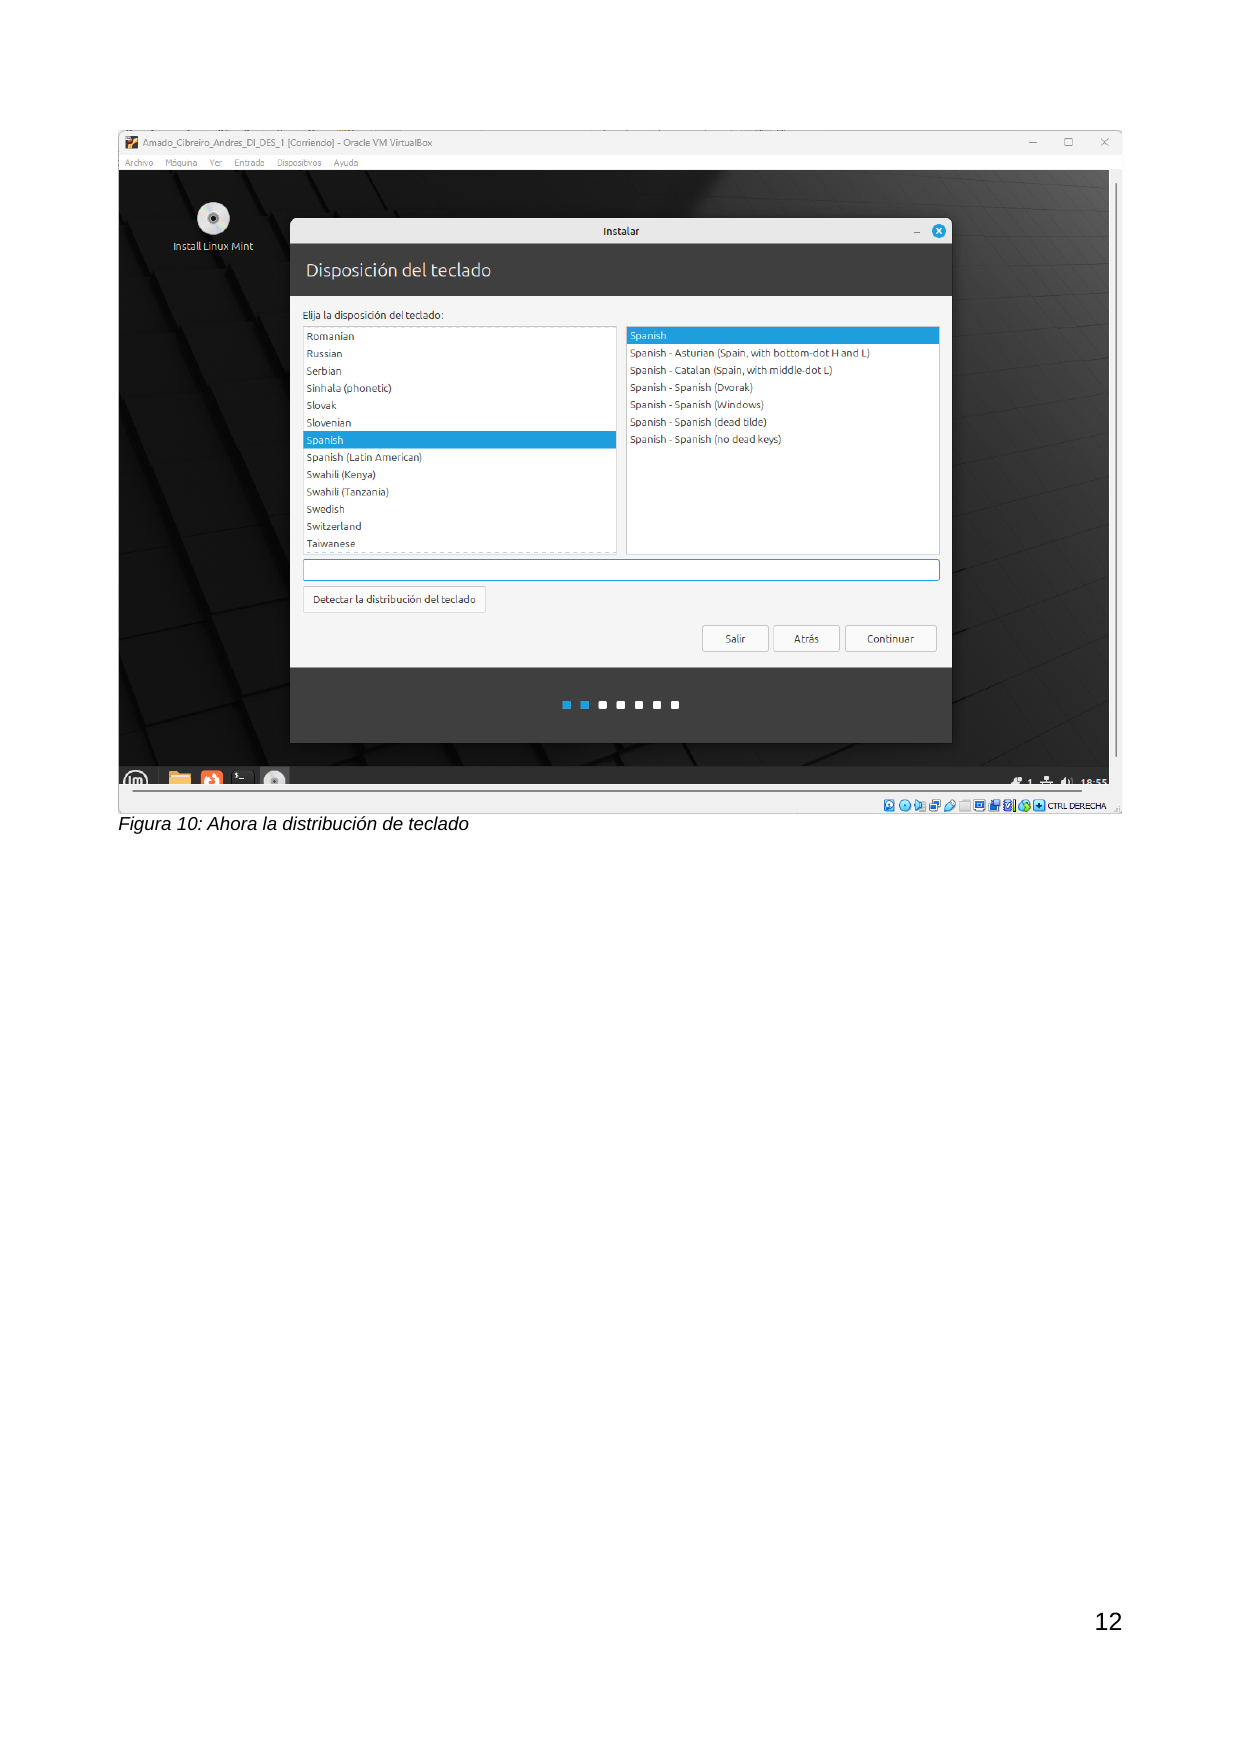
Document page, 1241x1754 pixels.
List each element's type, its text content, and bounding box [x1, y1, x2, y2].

picture [118, 130, 1123, 814]
text Figura 10: Ahora la distribución de teclado [118, 814, 1122, 835]
